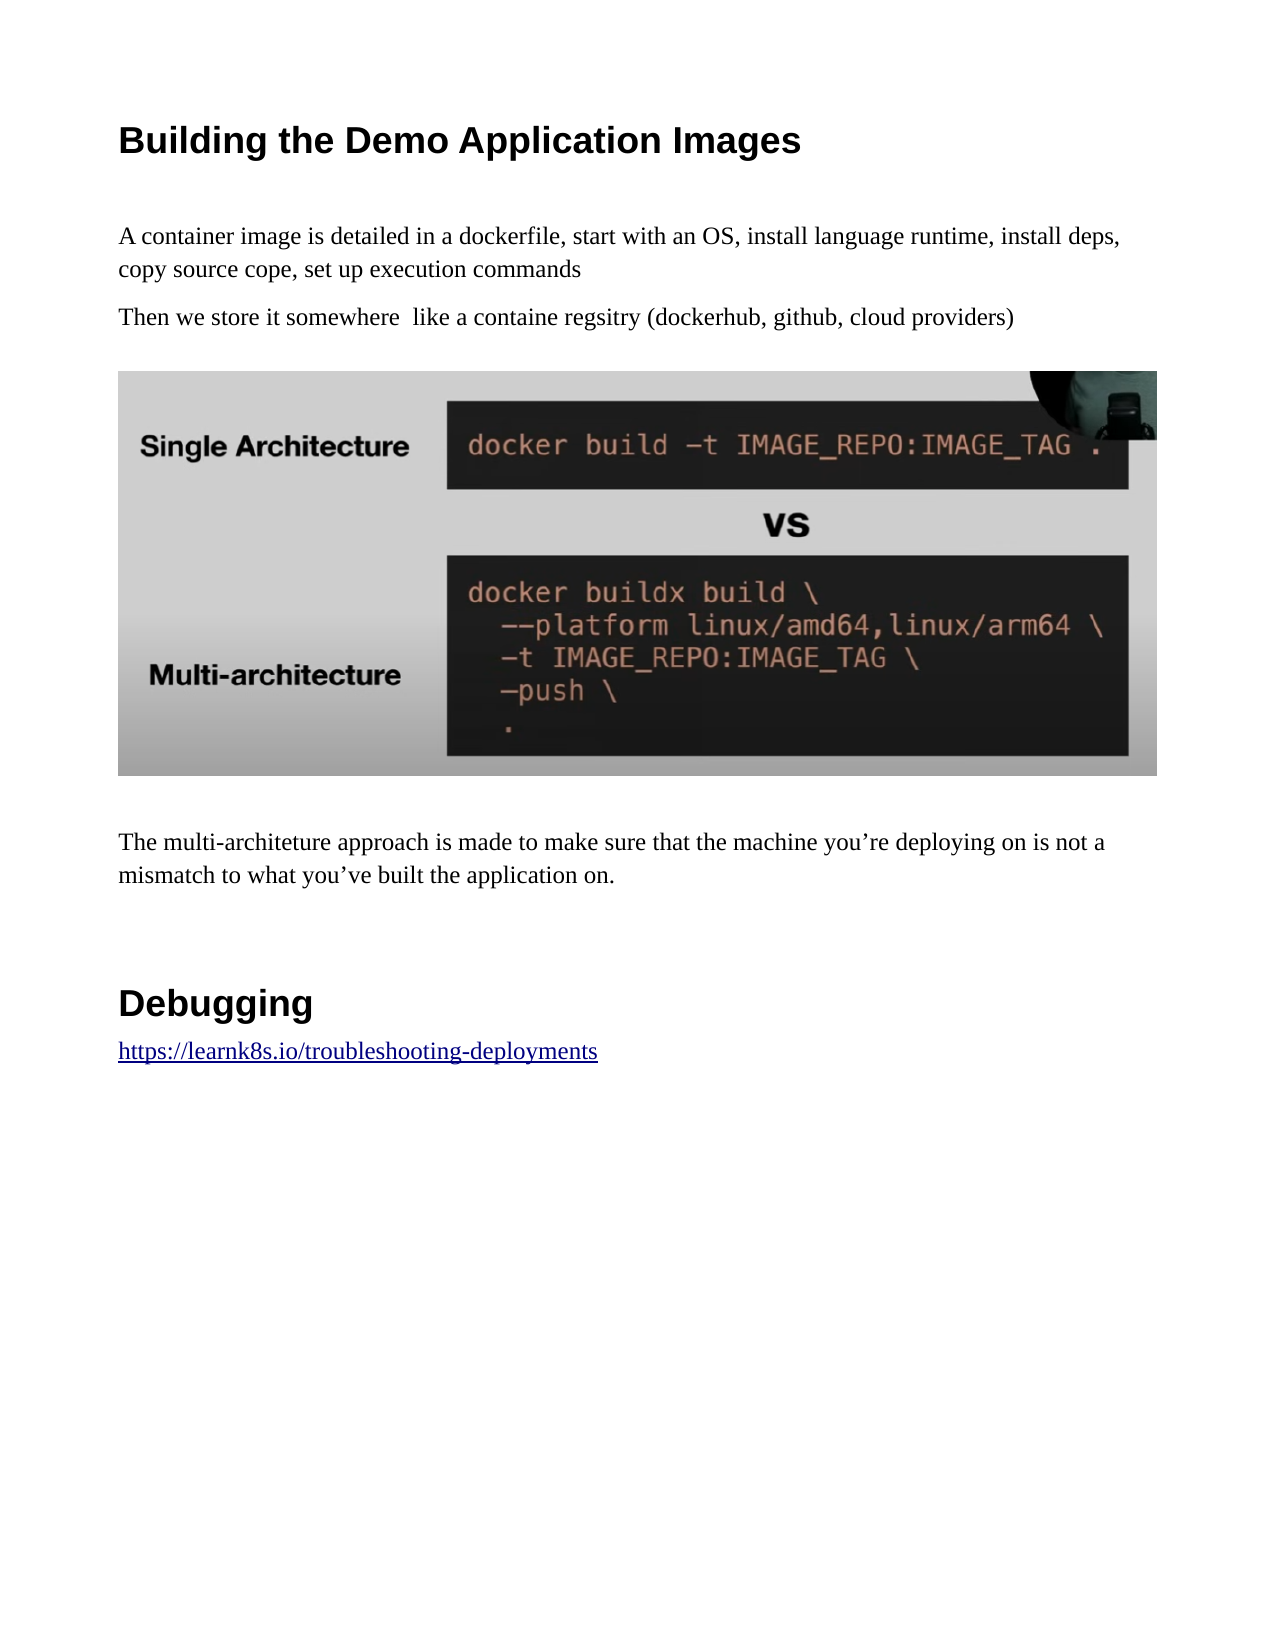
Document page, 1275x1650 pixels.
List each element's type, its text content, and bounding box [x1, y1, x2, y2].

text https://learnk8s.io/troubleshooting-deployments [118, 1036, 1157, 1065]
subtitle Building the Demo Application Images [118, 118, 1157, 161]
text A container image is detailed in a dockerfile, start with an OS, install language runtime, install deps, copy source cope, set up execution commands [118, 221, 1157, 283]
text The multi-architeture approach is made to make sure that the machine you’re deploying on is not a mismatch to what you’ve built the application on. [118, 827, 1157, 889]
subtitle Debugging [118, 981, 1157, 1024]
picture [118, 371, 1157, 776]
text Then we store it somewhere like a containe regsitry (dockerhub, github, cloud providers) [118, 302, 1157, 331]
